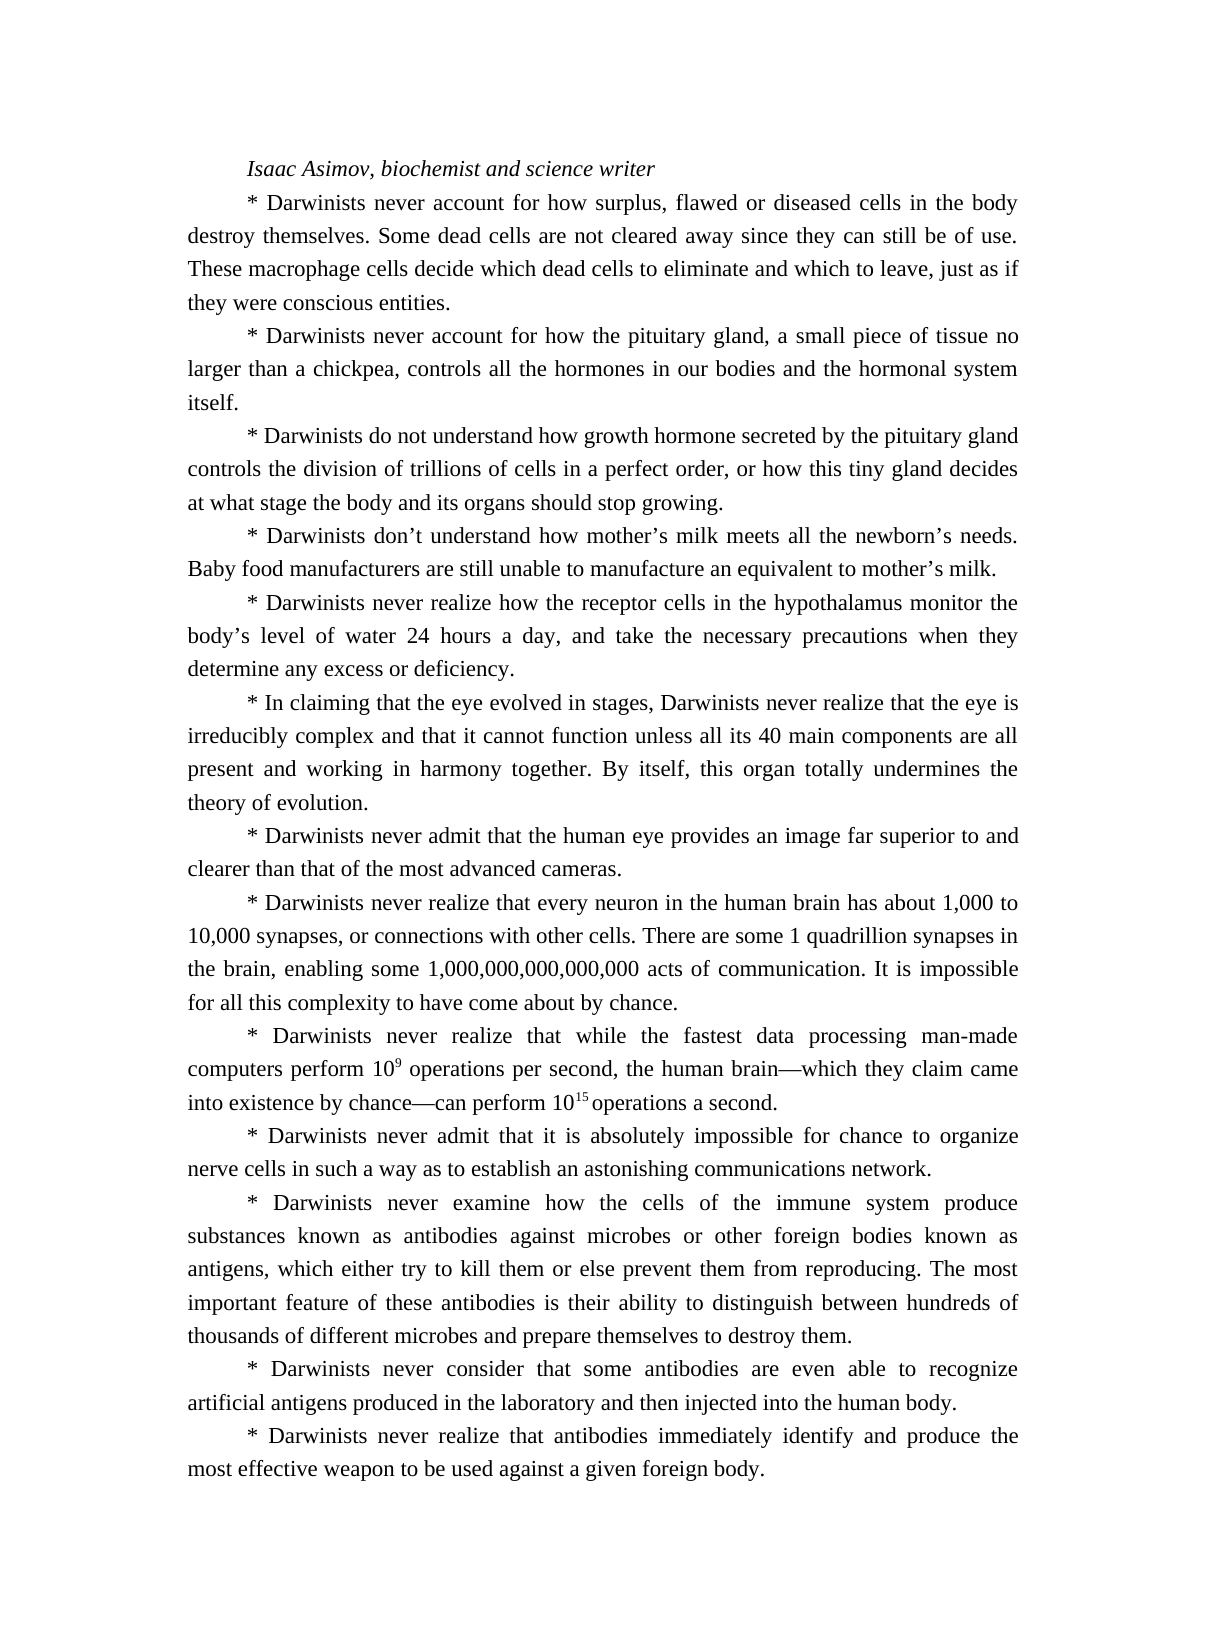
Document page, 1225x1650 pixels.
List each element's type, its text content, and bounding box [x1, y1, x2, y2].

text Isaac Asimov, biochemist and science writer [187, 150, 1020, 183]
text * Darwinists never account for how surplus, flawed or diseased cells in the body destroy themselves. Some dead cells are not cleared away since they can still be of use. These macrophage cells decide which dead cells to eliminate and which to leave, just as if they were conscious entities. [187, 183, 1020, 317]
text * Darwinists don’t understand how mother’s milk meets all the newborn’s needs. Baby food manufacturers are still unable to manufacture an equivalent to mother’s milk. [187, 517, 1020, 583]
text * Darwinists never realize that every neuron in the human brain has about 1,000 to 10,000 synapses, or connections with other cells. There are some 1 quadrillion synapses in the brain, enabling some 1,000,000,000,000,000 acts of communication. It is impossible for all this complexity to have come about by chance. [187, 883, 1020, 1017]
text * Darwinists never realize that antibodies immediately identify and produce the most effective weapon to be used against a given foreign body. [187, 1417, 1020, 1483]
text * Darwinists do not understand how growth hormone secreted by the pituitary gland controls the division of trillions of cells in a perfect order, or how this tiny gland decides at what stage the body and its organs should stop growing. [187, 417, 1020, 517]
text * Darwinists never admit that the human eye provides an image far superior to and clearer than that of the most advanced cameras. [187, 817, 1020, 883]
text * Darwinists never examine how the cells of the immune system produce substances known as antibodies against microbes or other foreign bodies known as antigens, which either try to kill them or else prevent them from reproducing. The most important feature of these antibodies is their ability to distinguish between hundreds of thousands of different microbes and prepare themselves to destroy them. [187, 1183, 1020, 1350]
text * Darwinists never consider that some antibodies are even able to recognize artificial antigens produced in the laboratory and then injected into the human body. [187, 1350, 1020, 1417]
text * Darwinists never account for how the pituitary gland, a small piece of tissue no larger than a chickpea, controls all the hormones in our bodies and the hormonal system itself. [187, 317, 1020, 417]
text * Darwinists never realize how the receptor cells in the hypothalamus monitor the body’s level of water 24 hours a day, and take the necessary precautions when they determine any excess or deficiency. [187, 583, 1020, 683]
text * In claiming that the eye evolved in stages, Darwinists never realize that the eye is irreducibly complex and that it cannot function unless all its 40 main components are all present and working in harmony together. By itself, this organ totally undermines the theory of evolution. [187, 683, 1020, 817]
text * Darwinists never admit that it is absolutely impossible for chance to organize nerve cells in such a way as to establish an astonishing communications network. [187, 1117, 1020, 1183]
text * Darwinists never realize that while the fastest data processing man-made computers perform 109 operations per second, the human brain—which they claim came into existence by chance—can perform 1015 operations a second. [187, 1017, 1020, 1117]
